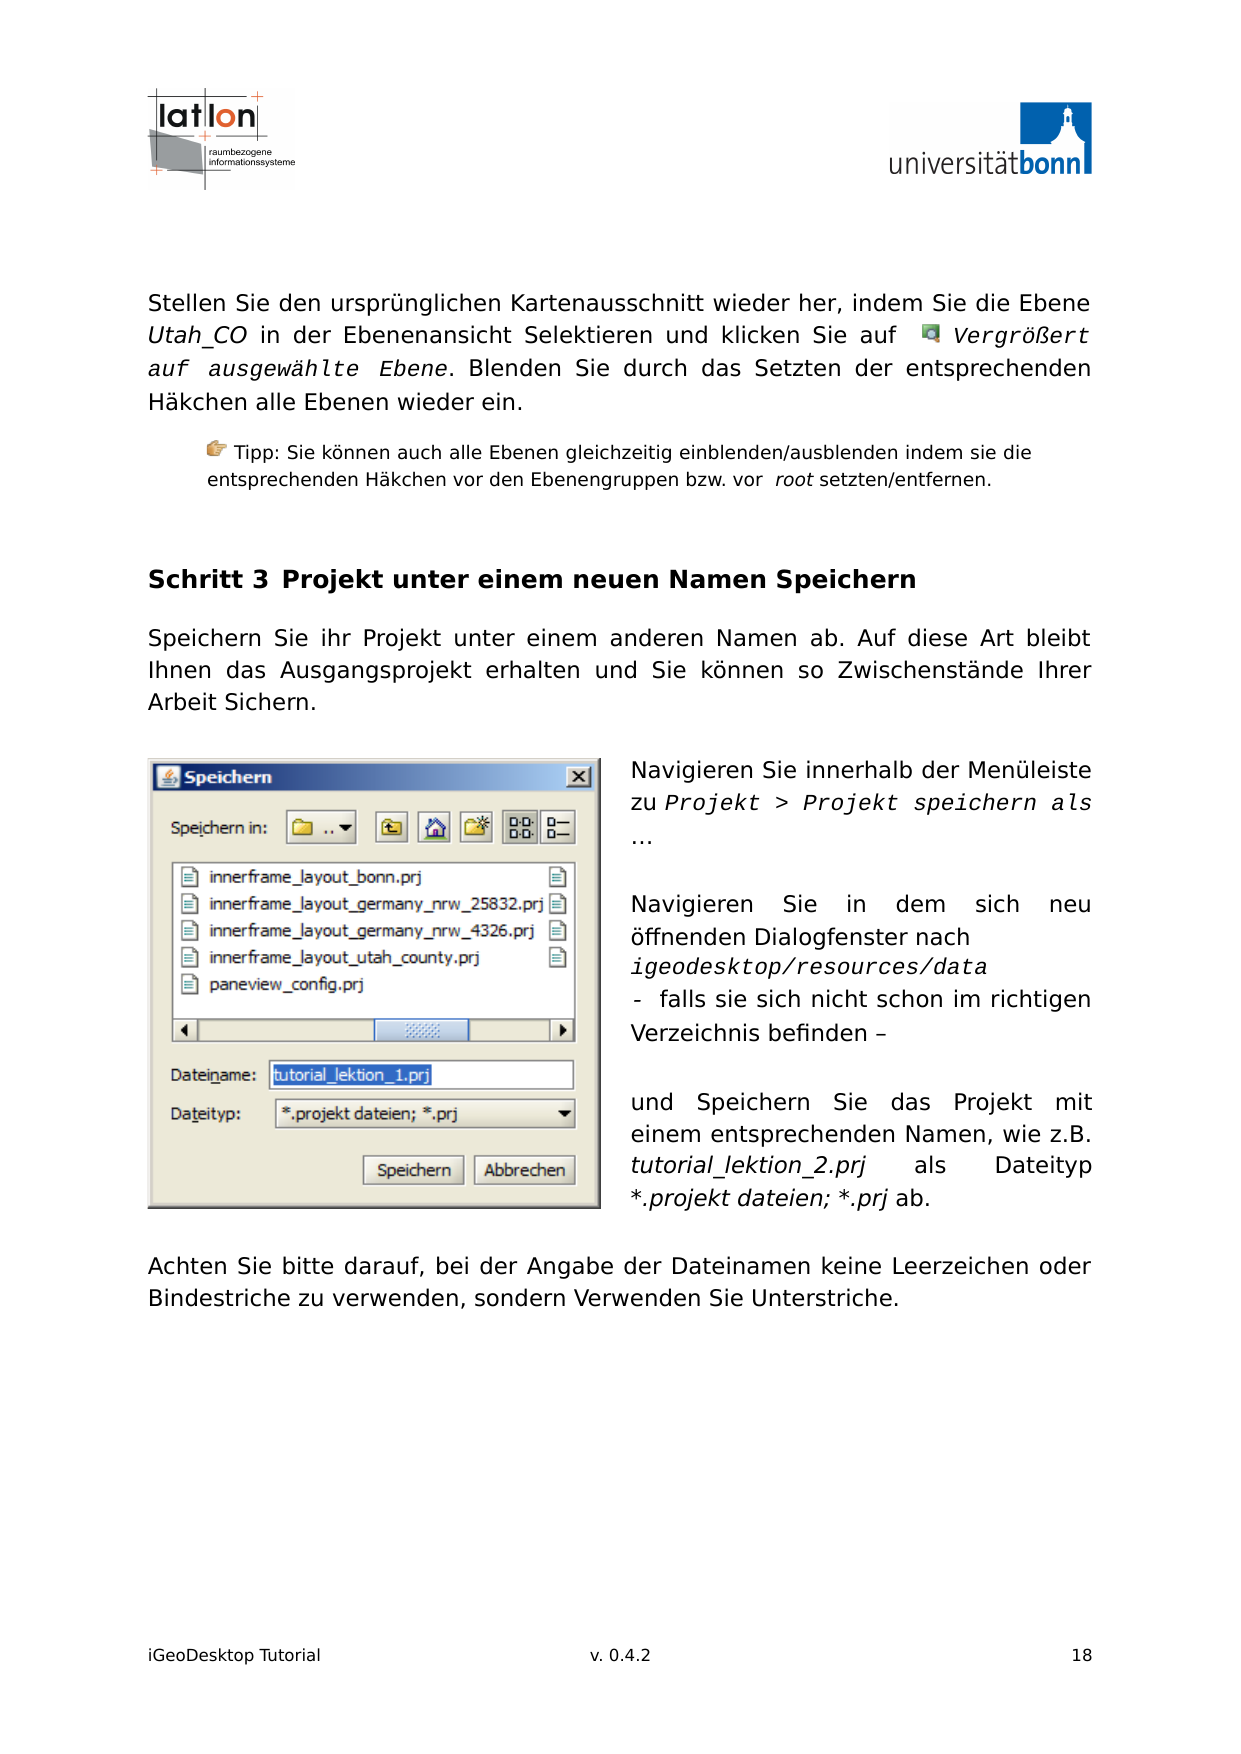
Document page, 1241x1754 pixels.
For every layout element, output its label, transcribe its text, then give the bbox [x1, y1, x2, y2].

text Navigieren Sie innerhalb der Menüleiste zu Projekt > Projekt speichern als … [601, 758, 1092, 850]
text Navigieren Sie in dem sich neu öffnenden Dialogfenster nach igeodesktop/resources/data - falls sie sich nicht schon im richtigen Verzeichnis befinden – [601, 892, 1092, 1047]
subtitle Projekt unter einem neuen Namen Speichern [148, 566, 1092, 595]
text Speichern Sie ihr Projekt unter einem anderen Namen ab. Auf diese Art bleibt Ihnen das Ausgangsprojekt erhalten und Sie können so Zwischenstände Ihrer Arbeit Sichern. [148, 625, 1092, 716]
picture [889, 102, 1093, 174]
text Achten Sie bitte darauf, bei der Angabe der Dateinamen keine Leerzeichen oder Bindestriche zu verwenden, sondern Verwenden Sie Unterstriche. [148, 1253, 1092, 1312]
text und Speichern Sie das Projekt mit einem entsprechenden Namen, wie z.B. tutorial_lektion_2.prj als Dateityp *.projekt dateien; *.prj ab. [148, 1089, 1092, 1211]
picture [206, 439, 228, 460]
text Stellen Sie den ursprünglichen Kartenausschnitt wieder her, indem Sie die Ebene Utah_CO in der Ebenenansicht Selektieren und klicken Sie auf Vergrößert auf ausgewählte Ebene. Blenden Sie durch das Setzten der entsprechenden Häkchen alle Ebenen wieder ein. [148, 290, 1092, 416]
picture [147, 88, 295, 190]
text Tipp: Sie können auch alle Ebenen gleichzeitig einblenden/ausblenden indem sie die entsprechenden Häkchen vor den Ebenengruppen bzw. vor root setzten/entfernen. [207, 439, 1033, 491]
picture [921, 323, 941, 344]
picture [147, 758, 601, 1209]
